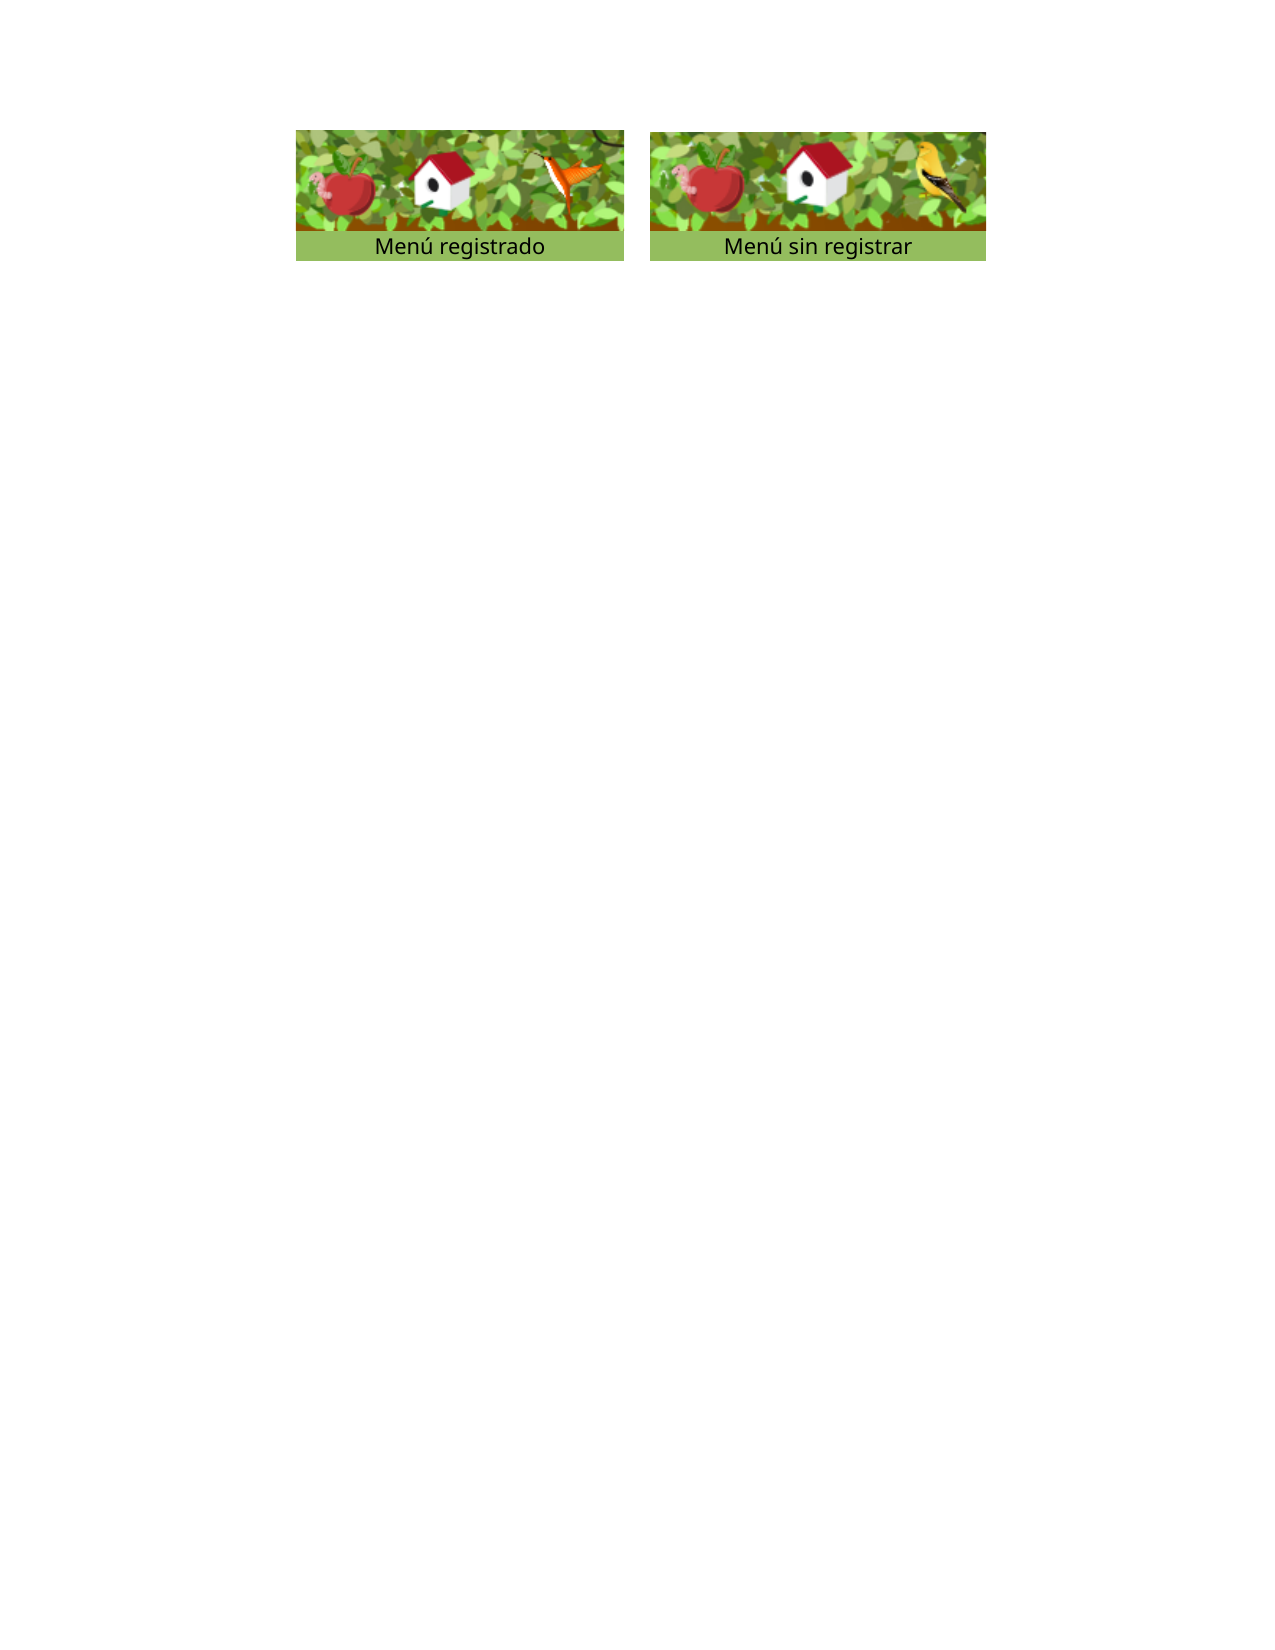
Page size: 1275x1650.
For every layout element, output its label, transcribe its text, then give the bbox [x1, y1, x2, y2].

text Menú sin registrar [650, 231, 986, 261]
picture [295, 130, 625, 231]
picture [650, 132, 987, 231]
text Menú registrado [296, 231, 624, 261]
